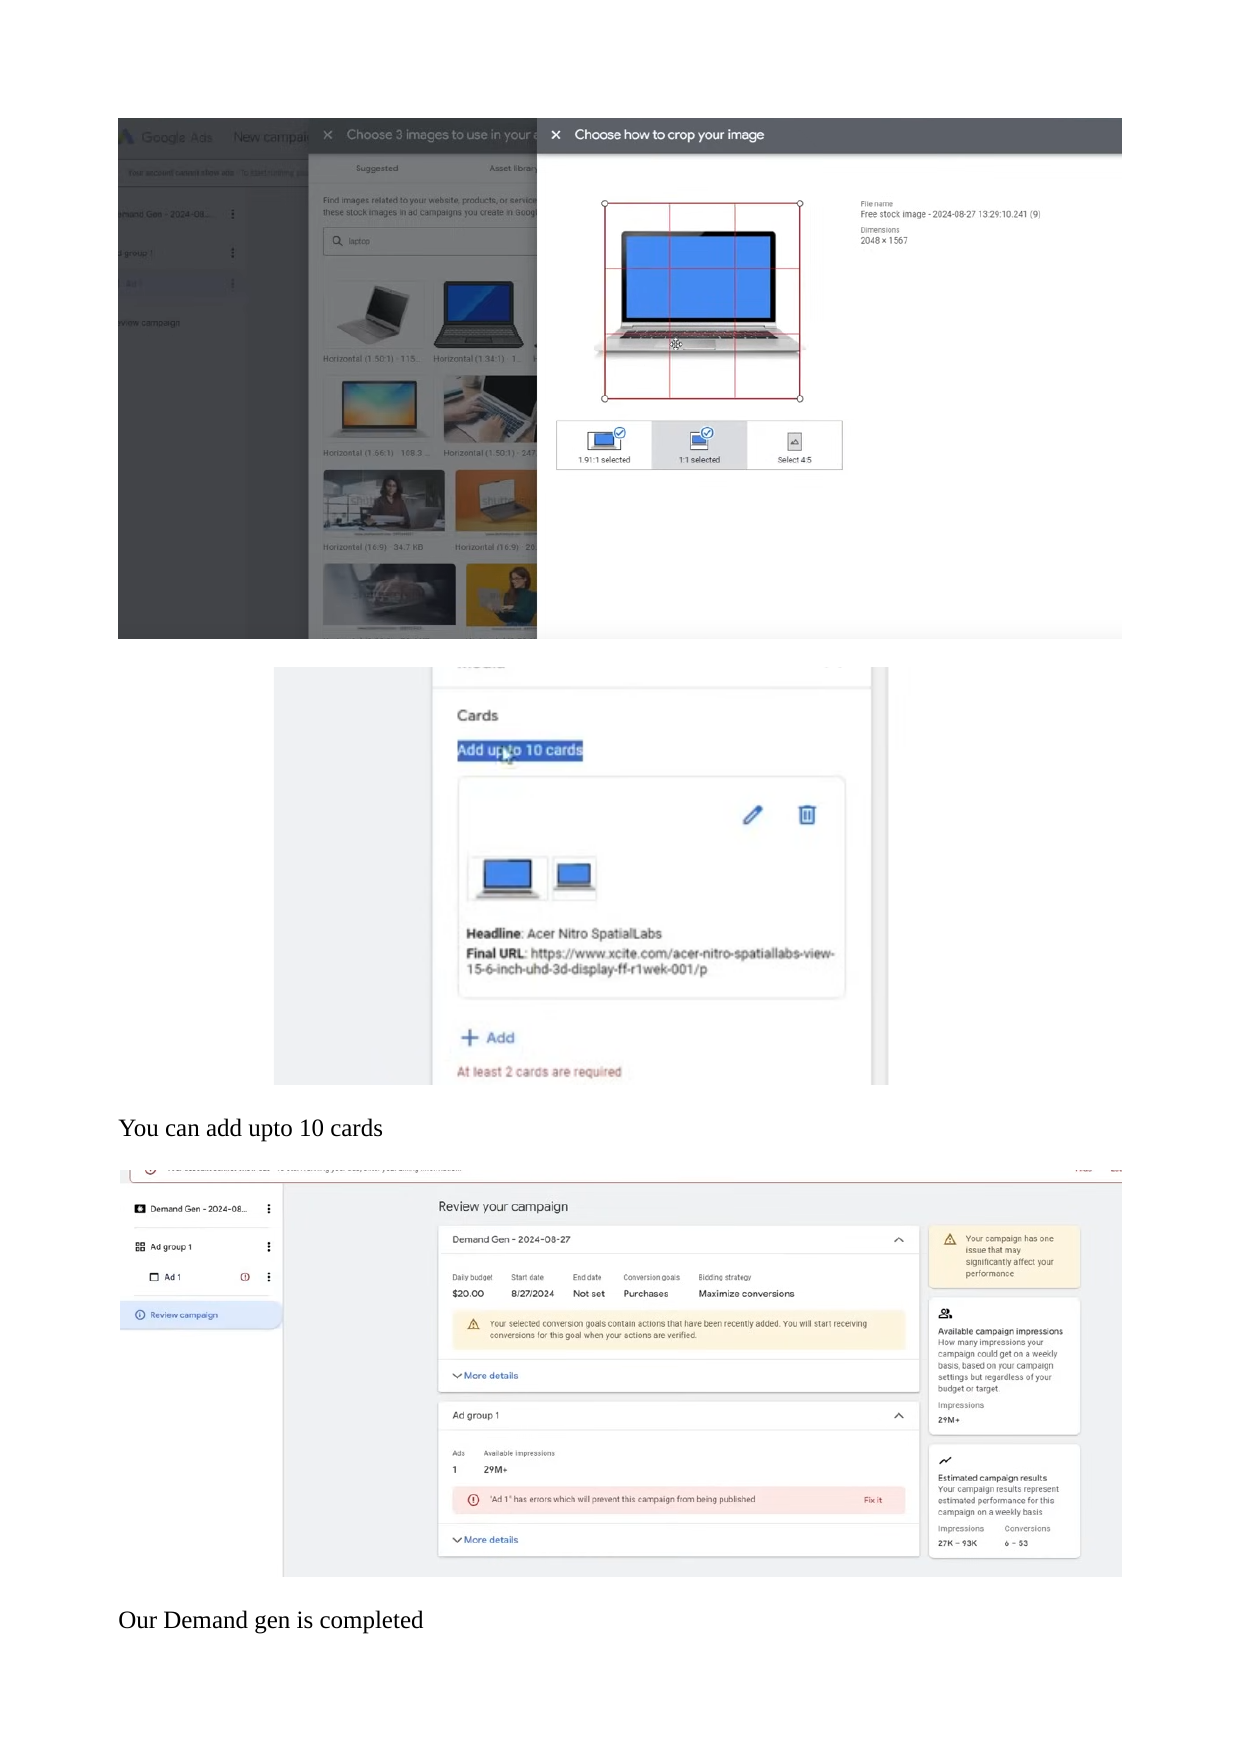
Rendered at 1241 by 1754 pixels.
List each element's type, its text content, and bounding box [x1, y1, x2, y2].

picture [118, 118, 1122, 639]
text Our Demand gen is completed [118, 1605, 1122, 1634]
picture [118, 1170, 1122, 1577]
text You can add upto 10 cards [118, 1113, 1122, 1142]
picture [273, 667, 967, 1085]
